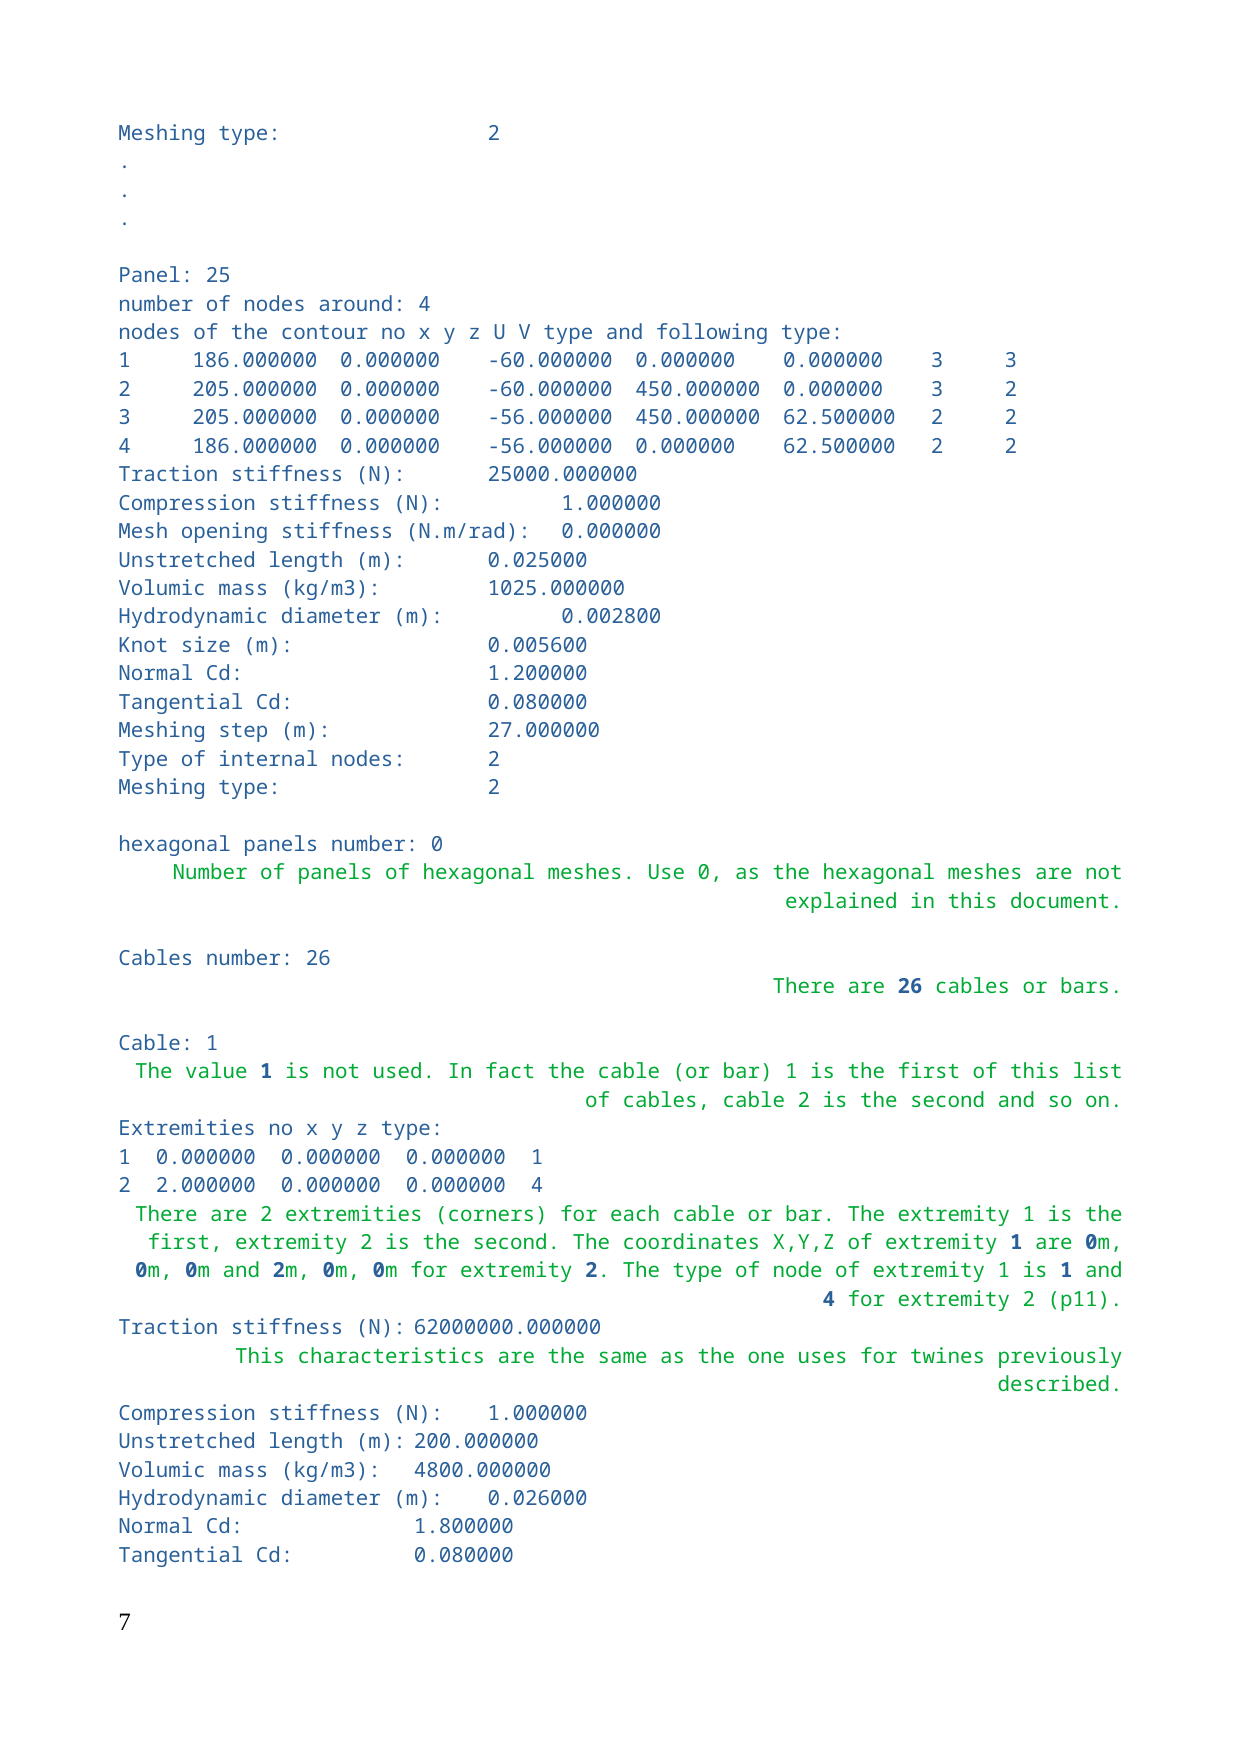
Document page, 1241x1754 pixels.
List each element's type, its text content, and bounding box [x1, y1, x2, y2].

text Panel: 25 [118, 260, 1122, 289]
text This characteristics are the same as the one uses for twines previously described. [118, 1341, 1122, 1398]
text Mesh opening stiffness (N.m/rad): 0.000000 [118, 516, 1122, 545]
text There are 2 extremities (corners) for each cable or bar. The extremity 1 is the first, extremity 2 is the second. The coordinates X,Y,Z of extremity 1 are 0m, 0m, 0m and 2m, 0m, 0m for extremity 2. The type of node of extremity 1 is 1 and 4 for extremity 2 (p11). [118, 1199, 1122, 1312]
text 2 205.000000 0.000000 -60.000000 450.000000 0.000000 3 2 [118, 374, 1122, 402]
text 1 0.000000 0.000000 0.000000 1 [118, 1142, 1122, 1170]
text Traction stiffness (N): 62000000.000000 [118, 1312, 1122, 1341]
text Hydrodynamic diameter (m): 0.026000 [118, 1483, 1122, 1512]
text Volumic mass (kg/m3): 1025.000000 [118, 573, 1122, 602]
text The value 1 is not used. In fact the cable (or bar) 1 is the first of this list of cables, cable 2 is the second and so on. [118, 1057, 1122, 1113]
text Traction stiffness (N): 25000.000000 [118, 459, 1122, 488]
text Extremities no x y z type: [118, 1113, 1122, 1142]
text 1 186.000000 0.000000 -60.000000 0.000000 0.000000 3 3 [118, 346, 1122, 374]
text Meshing step (m): 27.000000 [118, 715, 1122, 744]
text Normal Cd: 1.200000 [118, 658, 1122, 687]
text Normal Cd: 1.800000 [118, 1512, 1122, 1540]
text Hydrodynamic diameter (m): 0.002800 [118, 602, 1122, 630]
text 4 186.000000 0.000000 -56.000000 0.000000 62.500000 2 2 [118, 431, 1122, 459]
text nodes of the contour no x y z U V type and following type: [118, 317, 1122, 346]
text 2 2.000000 0.000000 0.000000 4 [118, 1170, 1122, 1199]
text Tangential Cd: 0.080000 [118, 687, 1122, 715]
text Unstretched length (m): 0.025000 [118, 545, 1122, 573]
text There are 26 cables or bars. [118, 971, 1122, 1000]
text Number of panels of hexagonal meshes. Use 0, as the hexagonal meshes are not explained in this document. [118, 857, 1122, 914]
text Volumic mass (kg/m3): 4800.000000 [118, 1455, 1122, 1483]
text Cables number: 26 [118, 943, 1122, 971]
text . [118, 175, 1122, 203]
text Type of internal nodes: 2 [118, 744, 1122, 772]
text number of nodes around: 4 [118, 289, 1122, 317]
text 3 205.000000 0.000000 -56.000000 450.000000 62.500000 2 2 [118, 402, 1122, 431]
text Meshing type: 2 [118, 772, 1122, 801]
text Tangential Cd: 0.080000 [118, 1540, 1122, 1568]
text Cable: 1 [118, 1028, 1122, 1057]
text Compression stiffness (N): 1.000000 [118, 1398, 1122, 1426]
text Unstretched length (m): 200.000000 [118, 1426, 1122, 1455]
text Knot size (m): 0.005600 [118, 630, 1122, 658]
text . [118, 203, 1122, 232]
text hexagonal panels number: 0 [118, 829, 1122, 857]
text Compression stiffness (N): 1.000000 [118, 488, 1122, 516]
text . [118, 147, 1122, 175]
text Meshing type: 2 [118, 118, 1122, 147]
